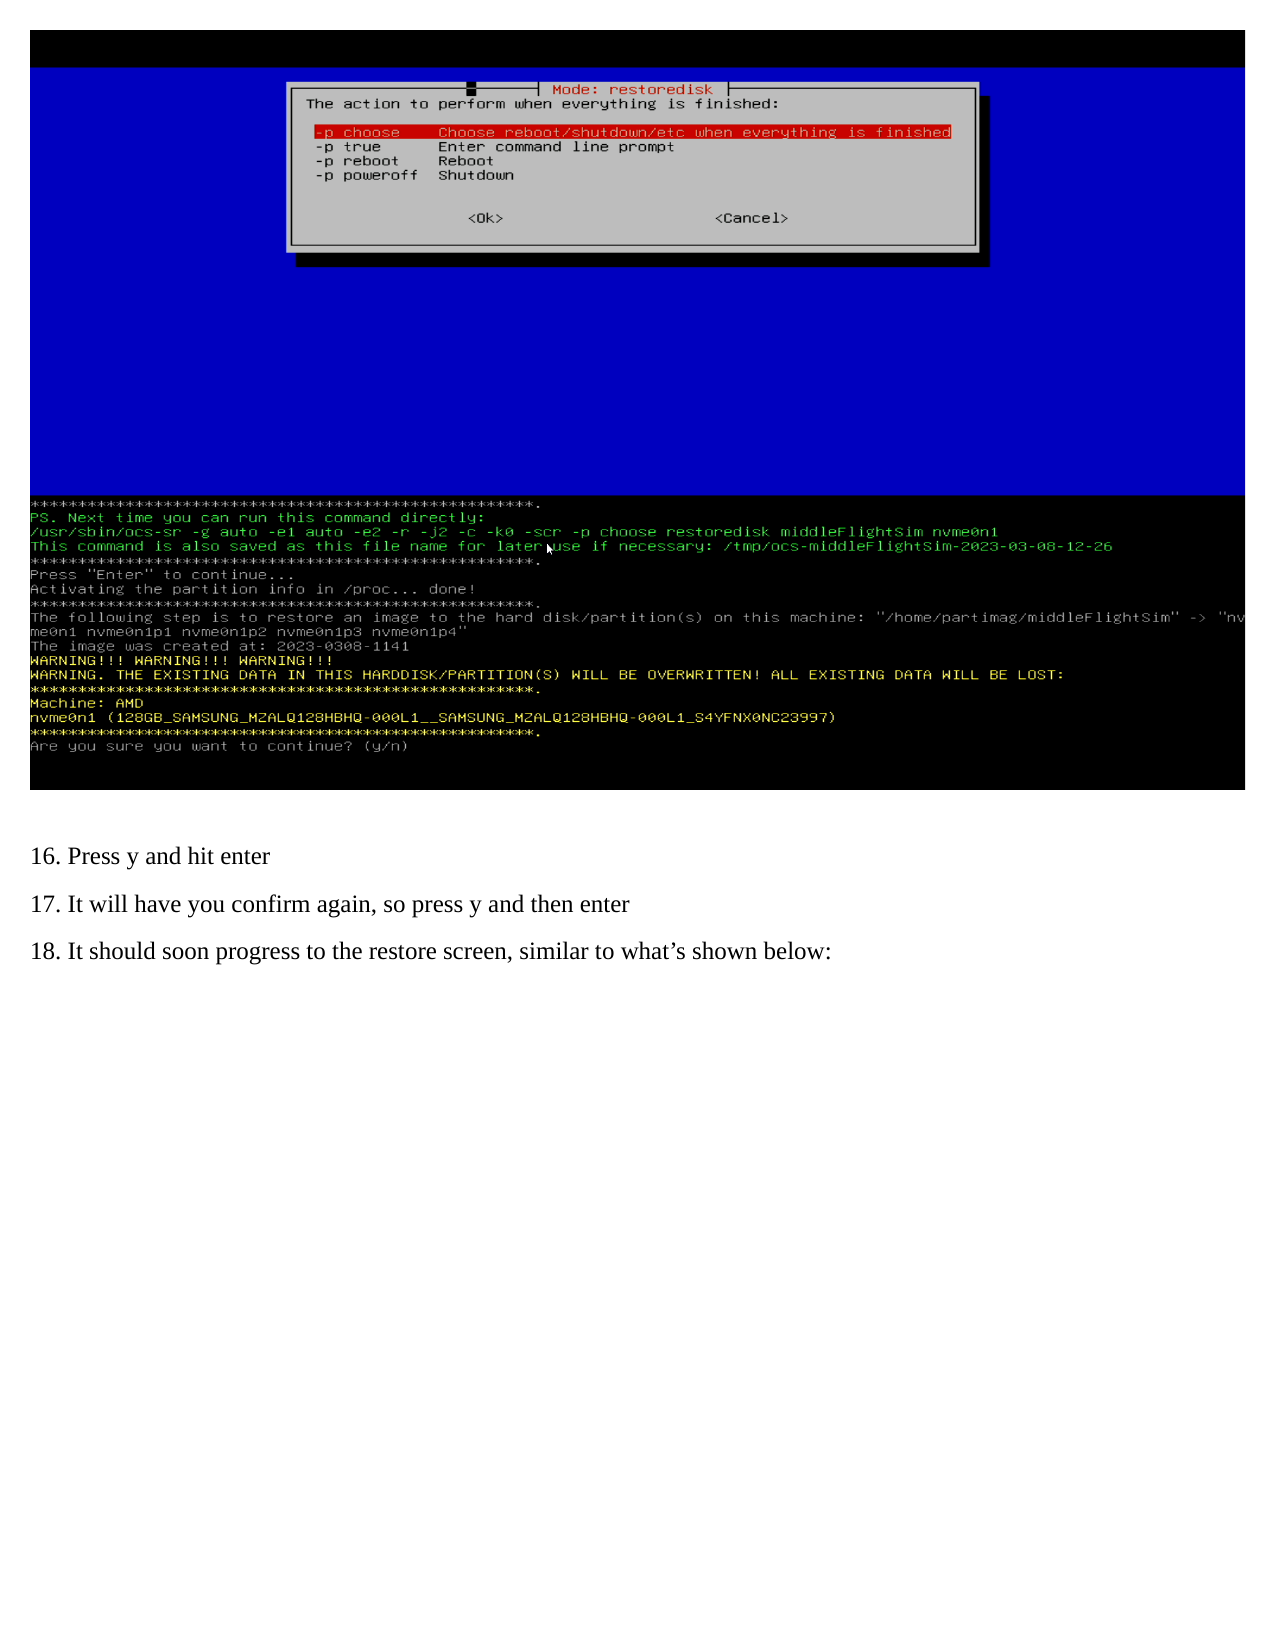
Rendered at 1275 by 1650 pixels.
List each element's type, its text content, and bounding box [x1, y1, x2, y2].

picture [30, 30, 1246, 790]
text 18. It should soon progress to the restore screen, similar to what’s shown below: [30, 936, 1245, 965]
text 17. It will have you confirm again, so press y and then enter [30, 889, 1245, 917]
text 16. Press y and hit enter [30, 841, 1245, 870]
